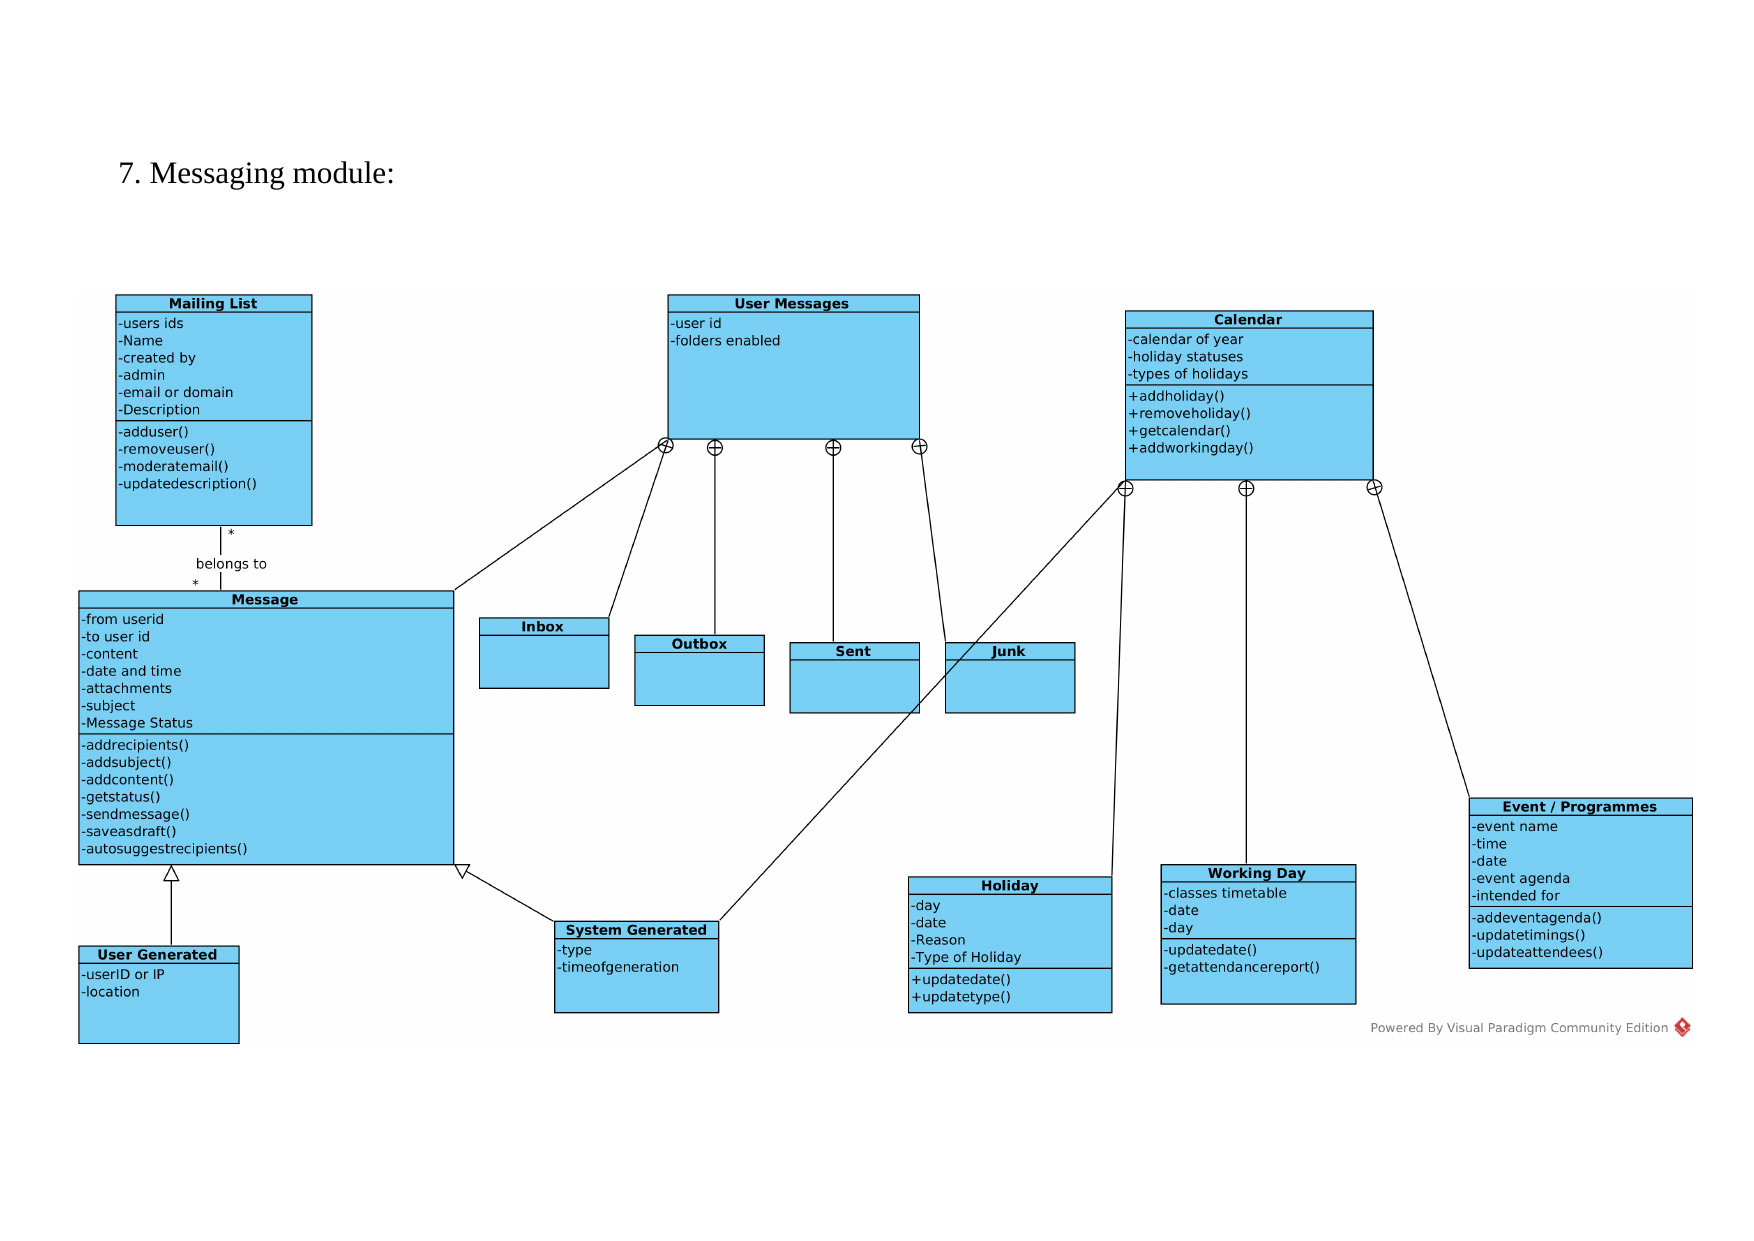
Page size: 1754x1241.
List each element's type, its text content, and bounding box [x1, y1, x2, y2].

text 7. Messaging module: [118, 154, 1636, 190]
picture [76, 292, 1697, 1048]
